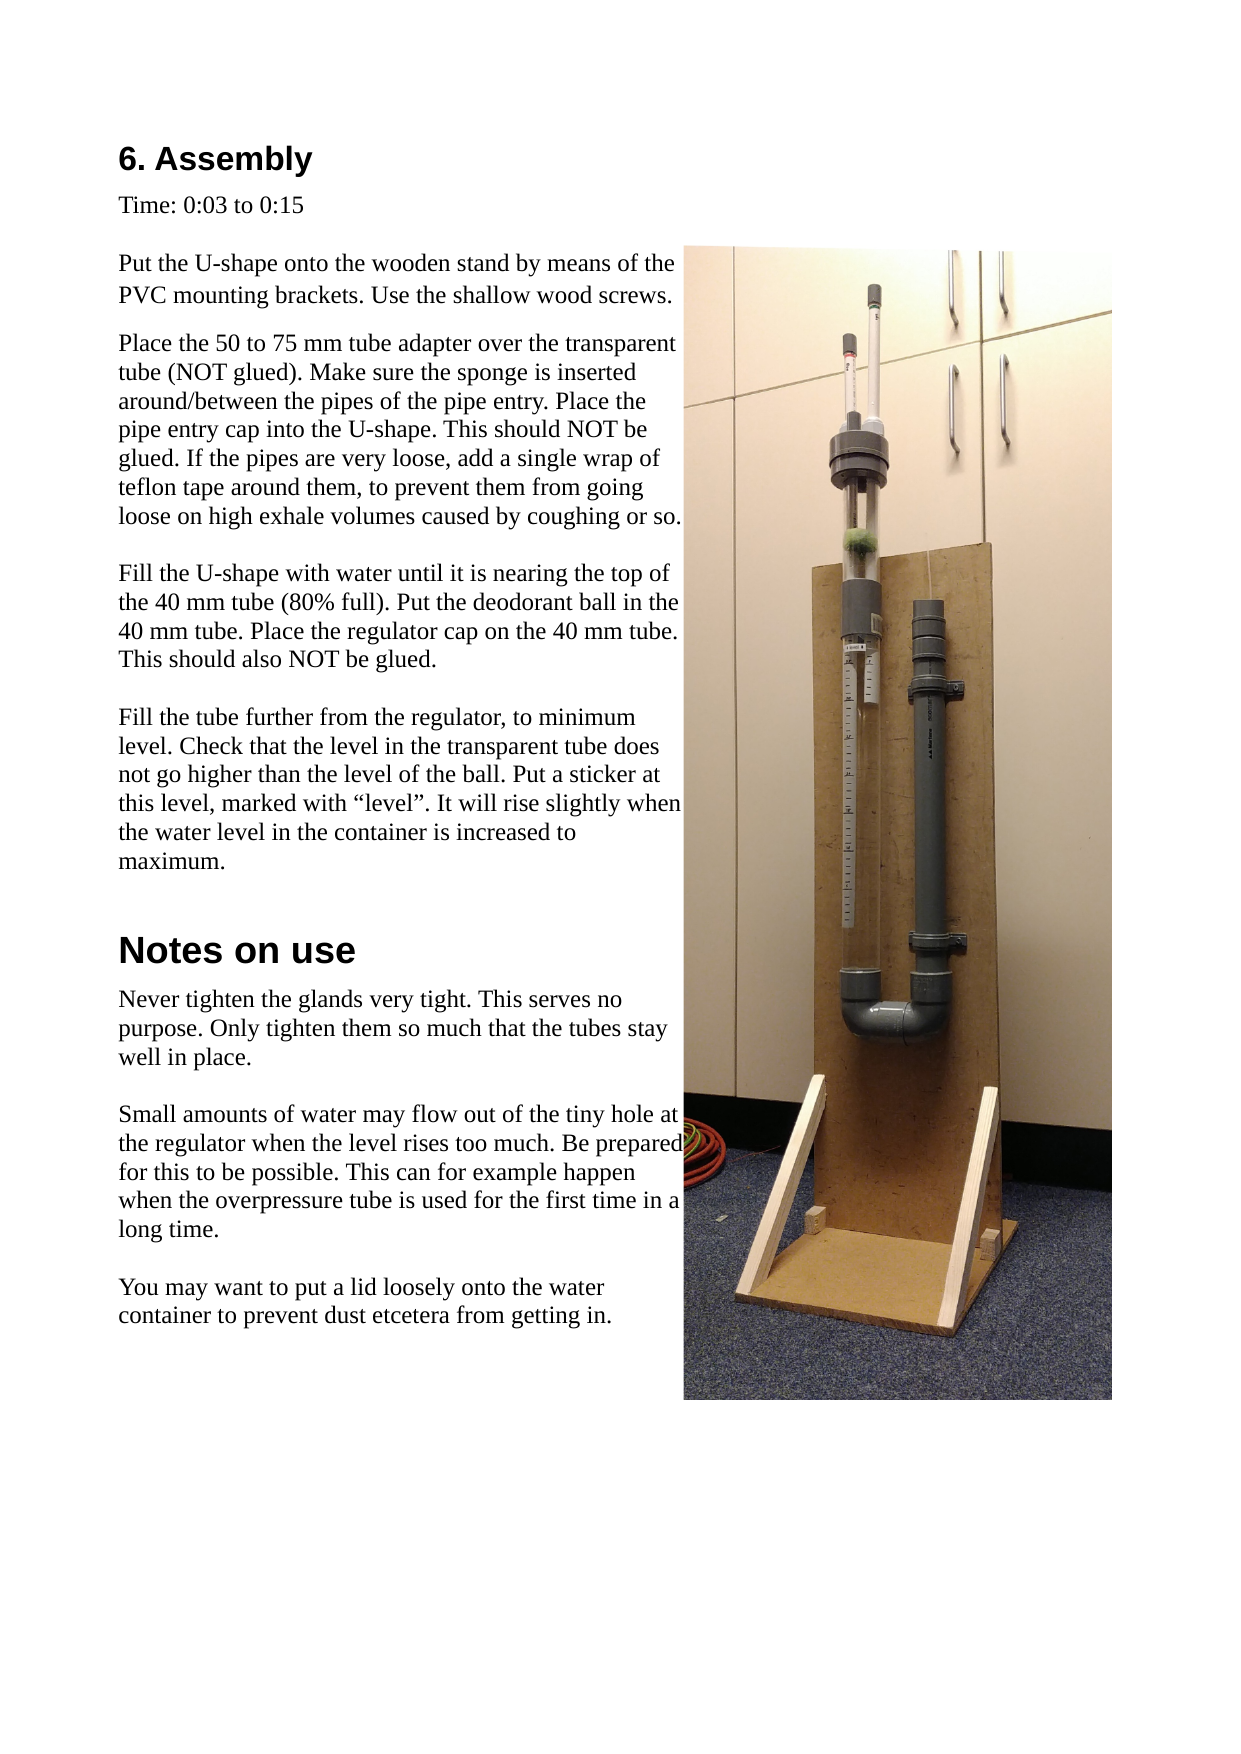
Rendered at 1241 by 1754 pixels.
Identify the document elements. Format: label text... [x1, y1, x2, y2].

subtitle [1112, 928, 1122, 972]
text You may want to put a lid loosely onto the water container to prevent dust etcetera from getting in. [118, 1272, 683, 1329]
text Put the U-shape onto the wooden stand by means of the PVC mounting brackets. Use the shallow wood screws. [118, 248, 683, 309]
picture [683, 245, 1112, 1400]
text Never tighten the glands very tight. This serves no purpose. Only tighten them so much that the tubes stay well in place. [118, 984, 683, 1071]
text Place the 50 to 75 mm tube adapter over the transparent tube (NOT glued). Make sure the sponge is inserted around/between the pipes of the pipe entry. Place the pipe entry cap into the U-shape. This should NOT be glued. If the pipes are very loose, add a single wrap of teflon tape around them, to prevent them from going loose on high exhale volumes caused by coughing or so. [118, 328, 683, 529]
text Fill the U-shape with water until it is nearing the top of the 40 mm tube (80% full). Put the deodorant ball in the 40 mm tube. Place the regulator cap on the 40 mm tube. This should also NOT be glued. [118, 558, 683, 673]
subtitle Notes on use [118, 928, 683, 972]
text Fill the tube further from the regulator, to minimum level. Check that the level in the transparent tube does not go higher than the level of the ball. Put a sticker at this level, marked with “level”. It will rise slightly when the water level in the container is increased to maximum. [118, 702, 683, 874]
subtitle 6. Assembly [118, 139, 1122, 178]
text Small amounts of water may flow out of the tiny hole at the regulator when the level rises too much. Be prepared for this to be possible. This can for example happen when the overpressure tube is used for the first time in a long time. [118, 1099, 683, 1243]
text Time: 0:03 to 0:15 [118, 190, 1122, 219]
